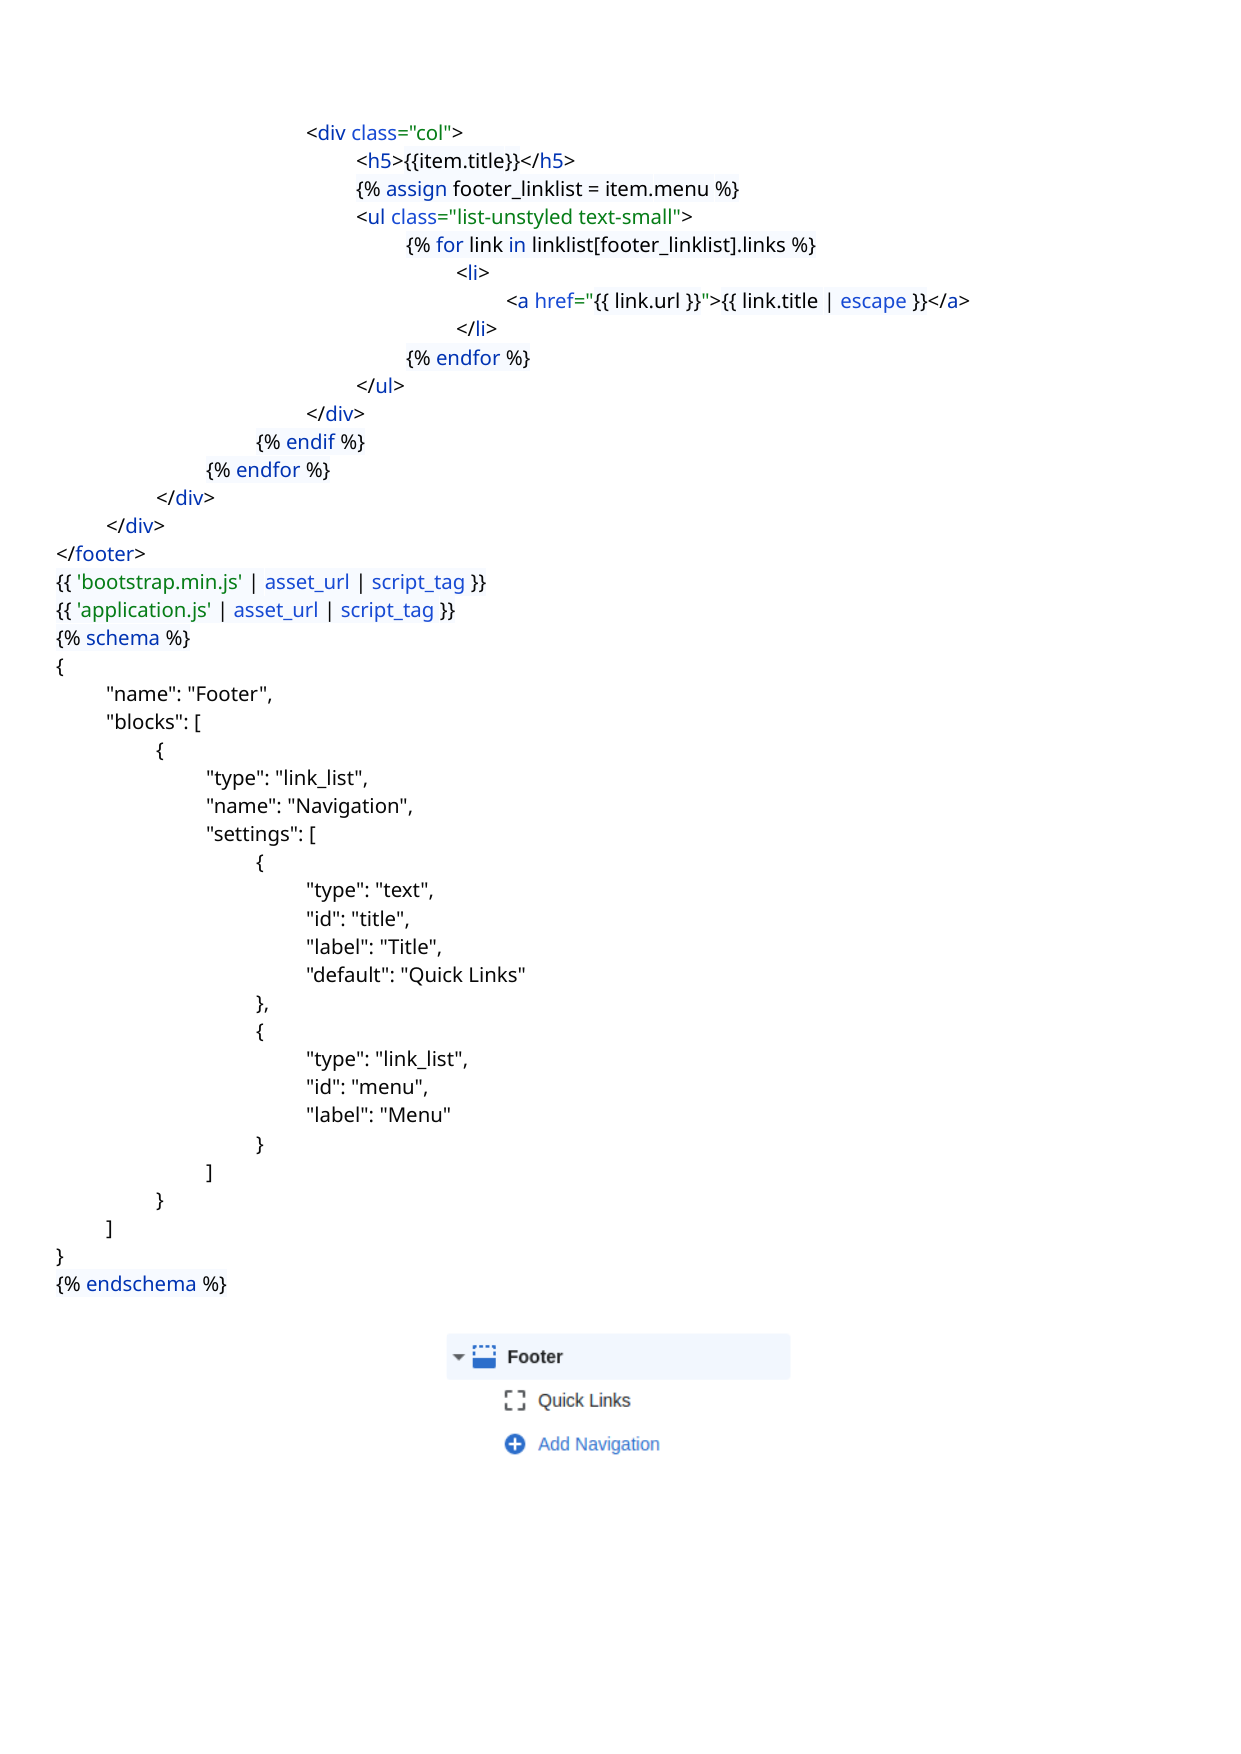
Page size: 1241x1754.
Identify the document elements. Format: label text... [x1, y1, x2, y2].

text "name": "Footer", [56, 679, 1187, 707]
text "type": "text", [56, 876, 1187, 904]
text {{ 'application.js' | asset_url | script_tag }} [56, 596, 1187, 623]
text "label": "Title", [56, 932, 1187, 960]
text "id": "menu", [56, 1073, 1187, 1101]
text "type": "link_list", [56, 1045, 1187, 1073]
text { [56, 651, 1187, 679]
text } [56, 1185, 1187, 1213]
text { [56, 1017, 1187, 1045]
text }, [56, 988, 1187, 1017]
text "name": "Navigation", [56, 792, 1187, 820]
picture [446, 1326, 797, 1475]
text {% endif %} [56, 427, 1187, 456]
text {{ 'bootstrap.min.js' | asset_url | script_tag }} [56, 568, 1187, 596]
text ] [56, 1157, 1187, 1185]
text <ul class="list-unstyled text-small"> [56, 202, 1187, 231]
text </ul> [56, 371, 1187, 399]
text "label": "Menu" [56, 1101, 1187, 1129]
text </div> [56, 399, 1187, 427]
text <li> [56, 259, 1187, 287]
text {% endschema %} [56, 1269, 1187, 1297]
text } [56, 1242, 1187, 1269]
text <h5>{{item.title}}</h5> [56, 146, 1187, 174]
text {% for link in linklist[footer_linklist].links %} [56, 231, 1187, 259]
text } [56, 1129, 1187, 1157]
text { [56, 735, 1187, 763]
text "id": "title", [56, 904, 1187, 932]
text </footer> [56, 540, 1187, 568]
text {% assign footer_linklist = item.menu %} [56, 174, 1187, 202]
text </div> [56, 512, 1187, 540]
text {% schema %} [56, 623, 1187, 651]
text "type": "link_list", [56, 763, 1187, 792]
text <div class="col"> [56, 118, 1187, 146]
text </div> [56, 484, 1187, 512]
text { [56, 848, 1187, 876]
text "blocks": [ [56, 707, 1187, 735]
text <a href="{{ link.url }}">{{ link.title | escape }}</a> [56, 287, 1187, 315]
text {% endfor %} [56, 343, 1187, 371]
text "settings": [ [56, 820, 1187, 848]
text "default": "Quick Links" [56, 960, 1187, 988]
text </li> [56, 315, 1187, 343]
text {% endfor %} [56, 456, 1187, 484]
text ] [56, 1213, 1187, 1242]
